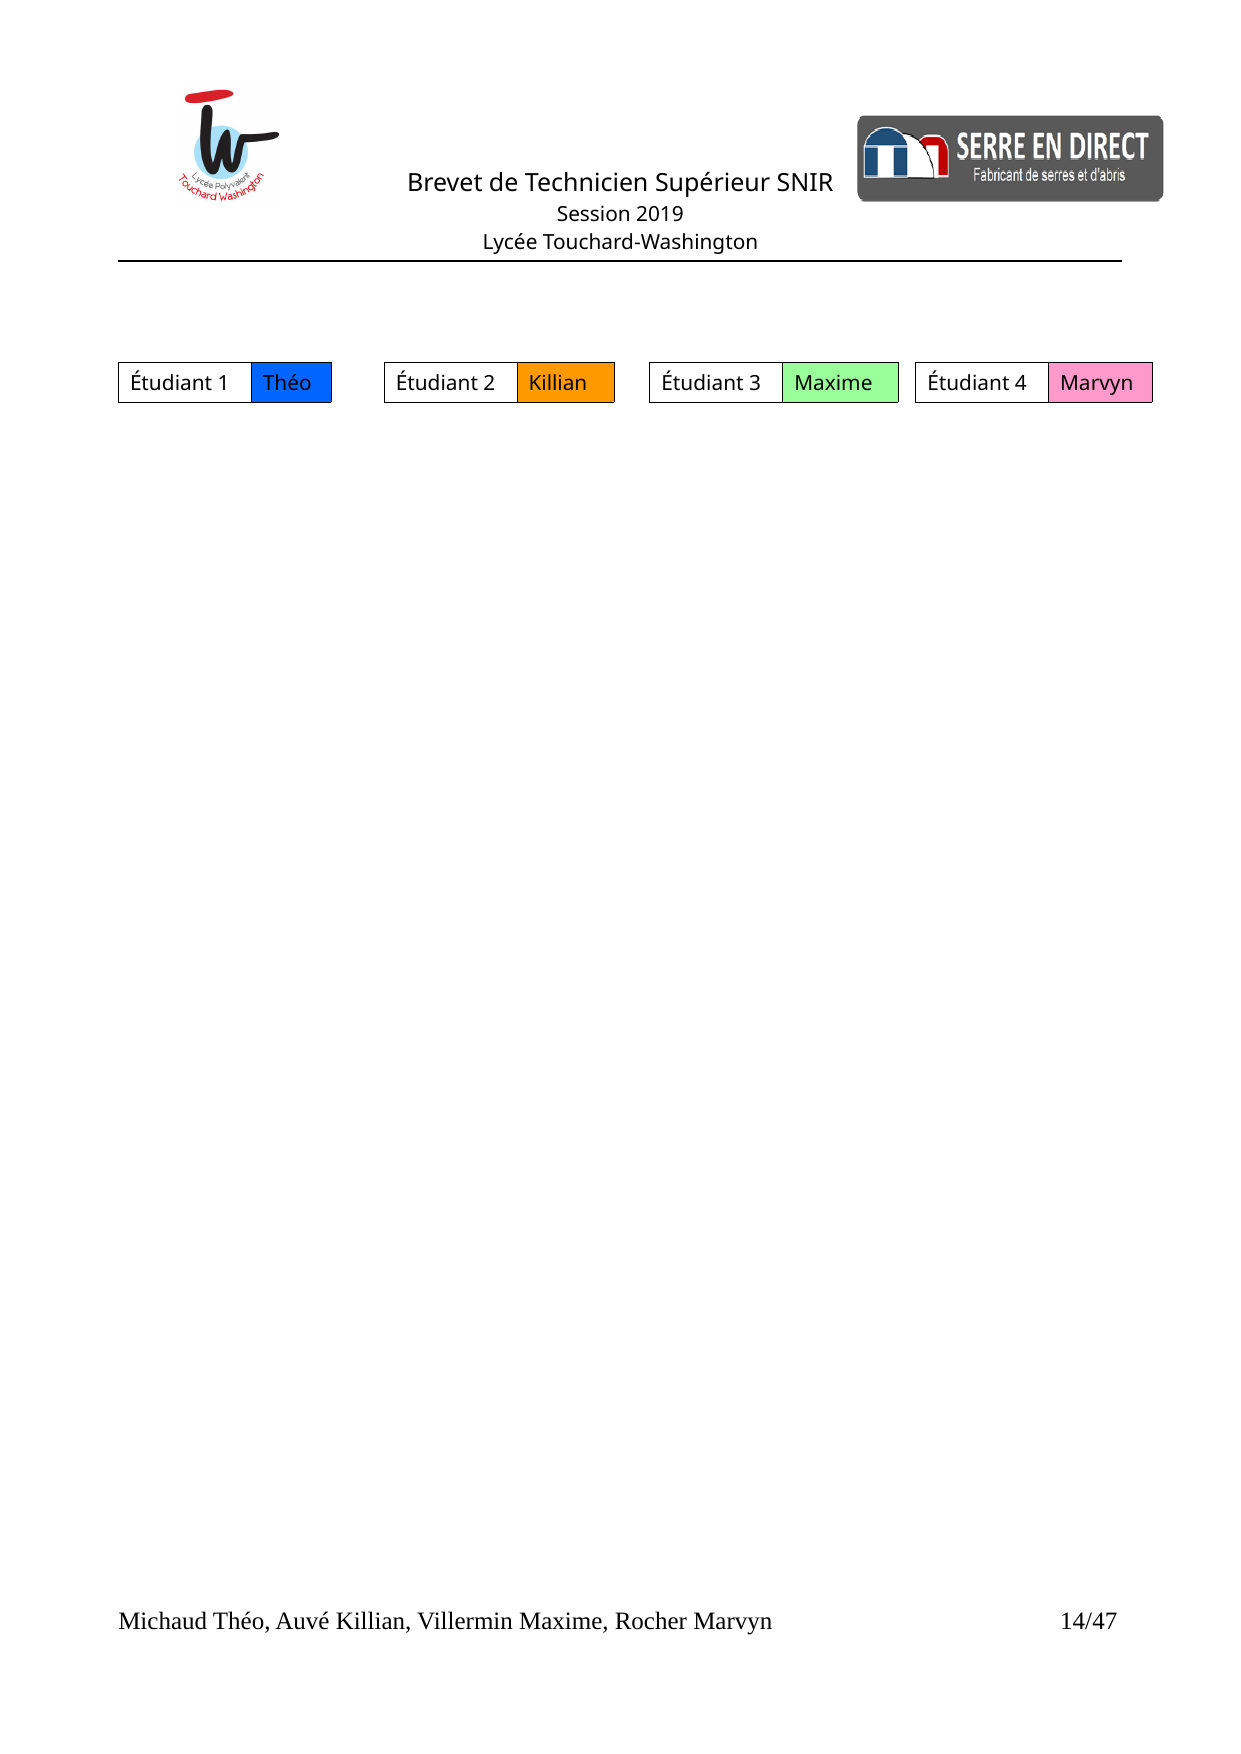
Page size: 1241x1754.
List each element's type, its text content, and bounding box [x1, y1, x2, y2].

table_header [615, 362, 649, 402]
table_header [899, 362, 915, 402]
picture [176, 86, 281, 203]
picture [852, 113, 1167, 206]
table_header Théo [252, 363, 331, 402]
table_header [332, 362, 384, 402]
table_header Étudiant 3 [650, 363, 782, 402]
table_header Killian [518, 363, 614, 402]
table_header Étudiant 1 [119, 363, 251, 402]
table_header Maxime [783, 363, 898, 402]
table_header Marvyn [1049, 363, 1152, 402]
table_header Étudiant 2 [385, 363, 517, 402]
table_header Étudiant 4 [916, 363, 1048, 402]
table_header [1153, 362, 1181, 402]
